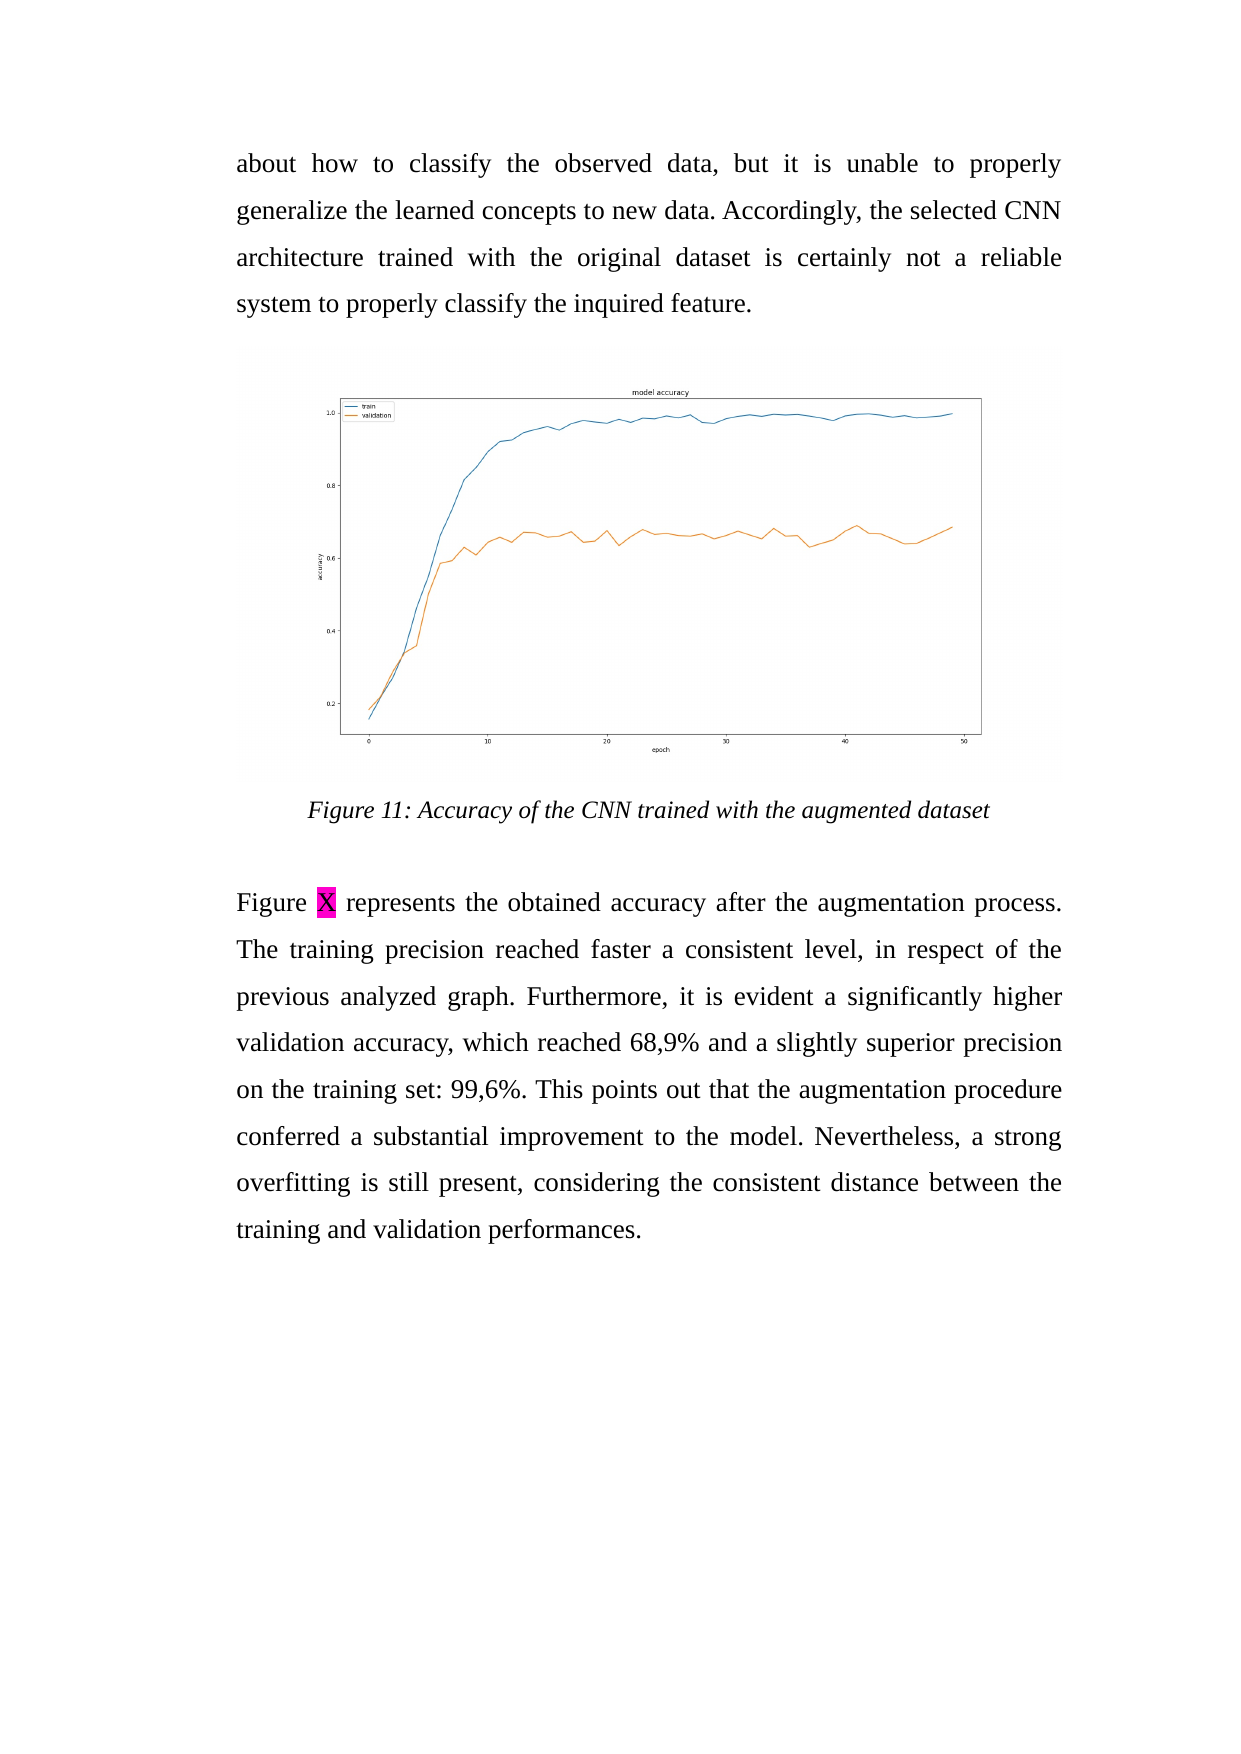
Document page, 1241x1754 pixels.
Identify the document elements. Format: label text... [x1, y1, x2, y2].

text about how to classify the observed data, but it is unable to properly generalize the learned concepts to new data. Accordingly, the selected CNN architecture trained with the original dataset is certainly not a reliable system to properly classify the inquired feature. [236, 148, 1063, 319]
text Figure X represents the obtained accuracy after the augmentation process. The training precision reached faster a consistent level, in respect of the previous analyzed graph. Furthermore, it is evident a significantly higher validation accuracy, which reached 68,9% and a slightly superior precision on the training set: 99,6%. This points out that the augmentation procedure conferred a substantial improvement to the model. Nevertheless, a strong overfitting is still present, considering the consistent distance between the training and validation performances. [236, 887, 1063, 1244]
text Figure 11: Accuracy of the CNN trained with the augmented dataset [236, 782, 1063, 824]
picture [236, 346, 1063, 782]
